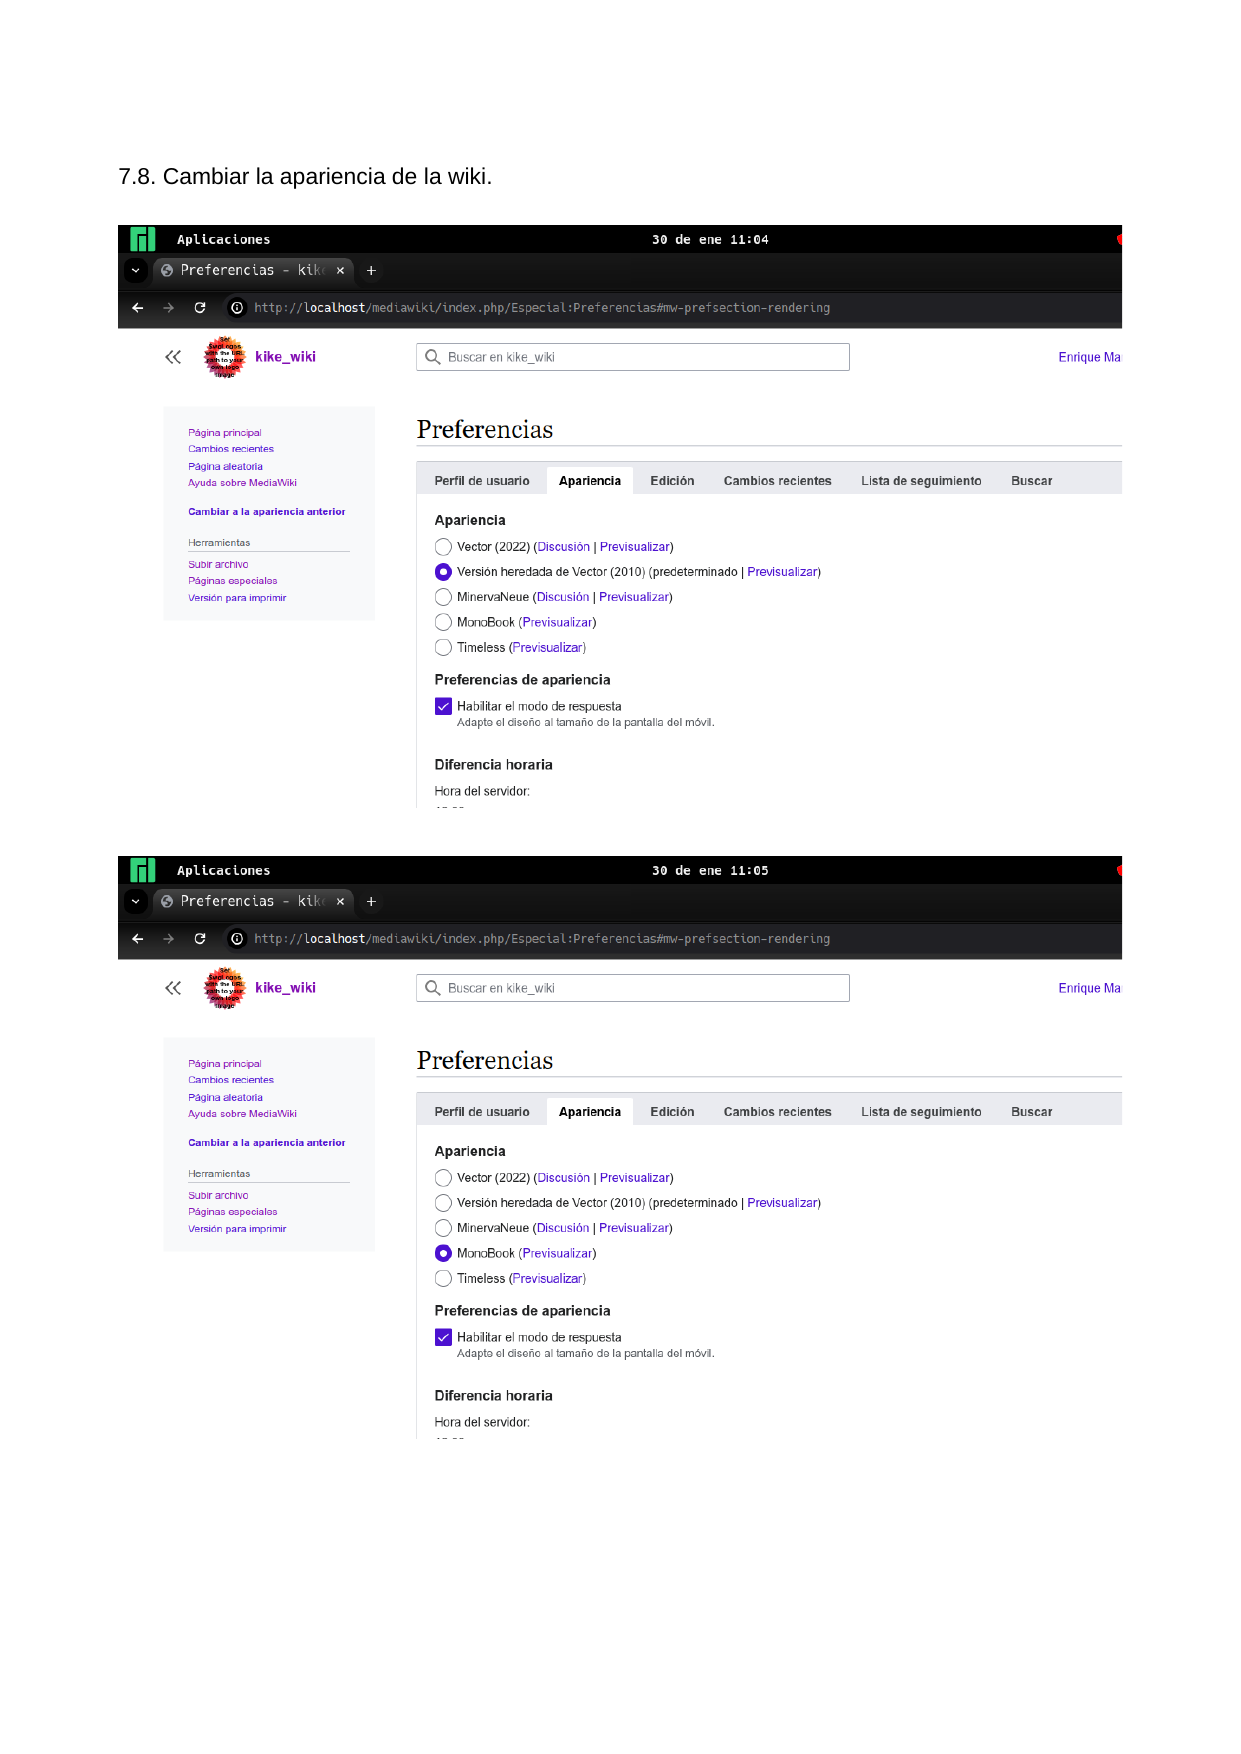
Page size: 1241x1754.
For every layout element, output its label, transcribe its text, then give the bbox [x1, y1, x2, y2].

list Cambiar la apariencia de la wiki. [118, 163, 1122, 189]
picture [118, 225, 1123, 808]
picture [118, 856, 1123, 1439]
